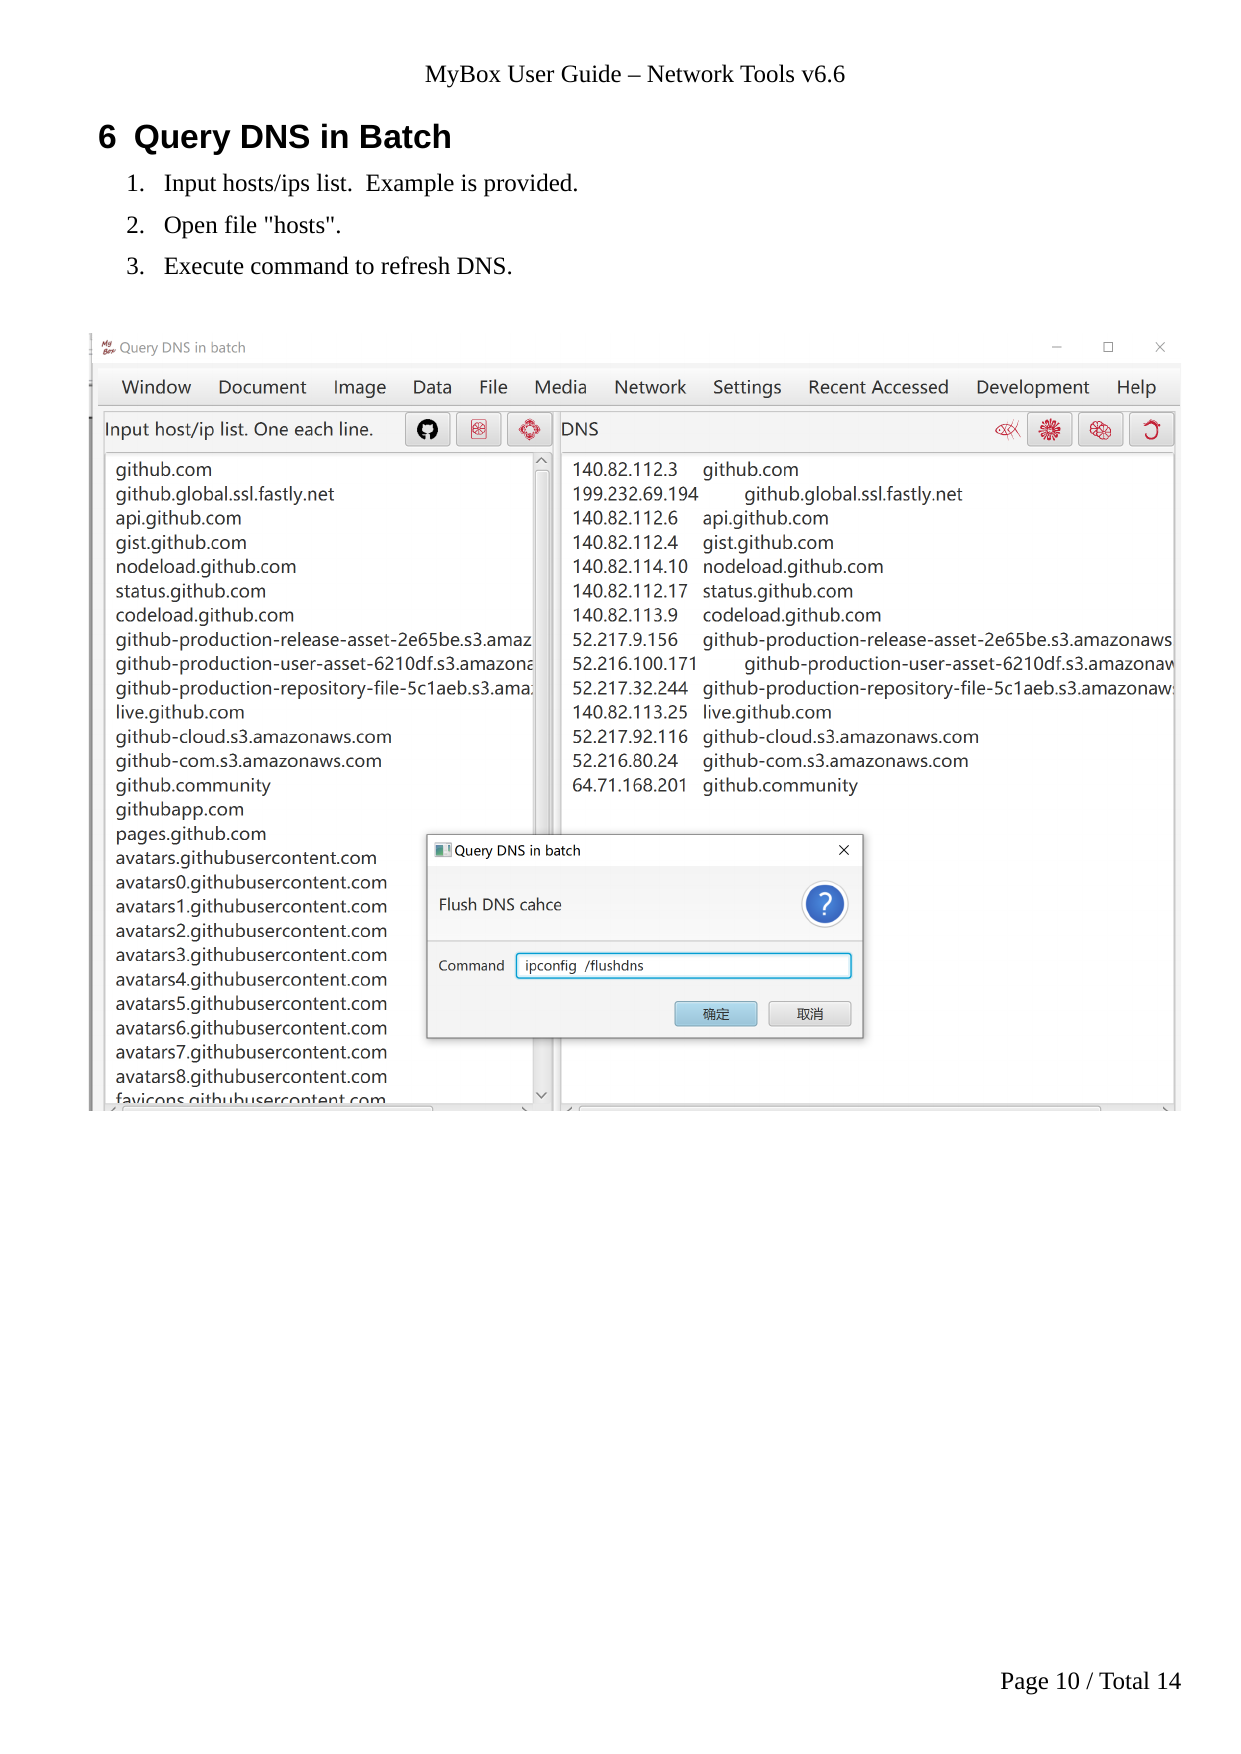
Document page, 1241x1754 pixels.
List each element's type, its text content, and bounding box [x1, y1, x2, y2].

picture [88, 333, 1182, 1111]
subtitle Query DNS in Batch [88, 117, 1181, 156]
list Open file "hosts". [126, 210, 1181, 238]
list Execute command to refresh DNS. [126, 251, 1181, 280]
list Input hosts/ips list. Example is provided. [126, 168, 1181, 197]
